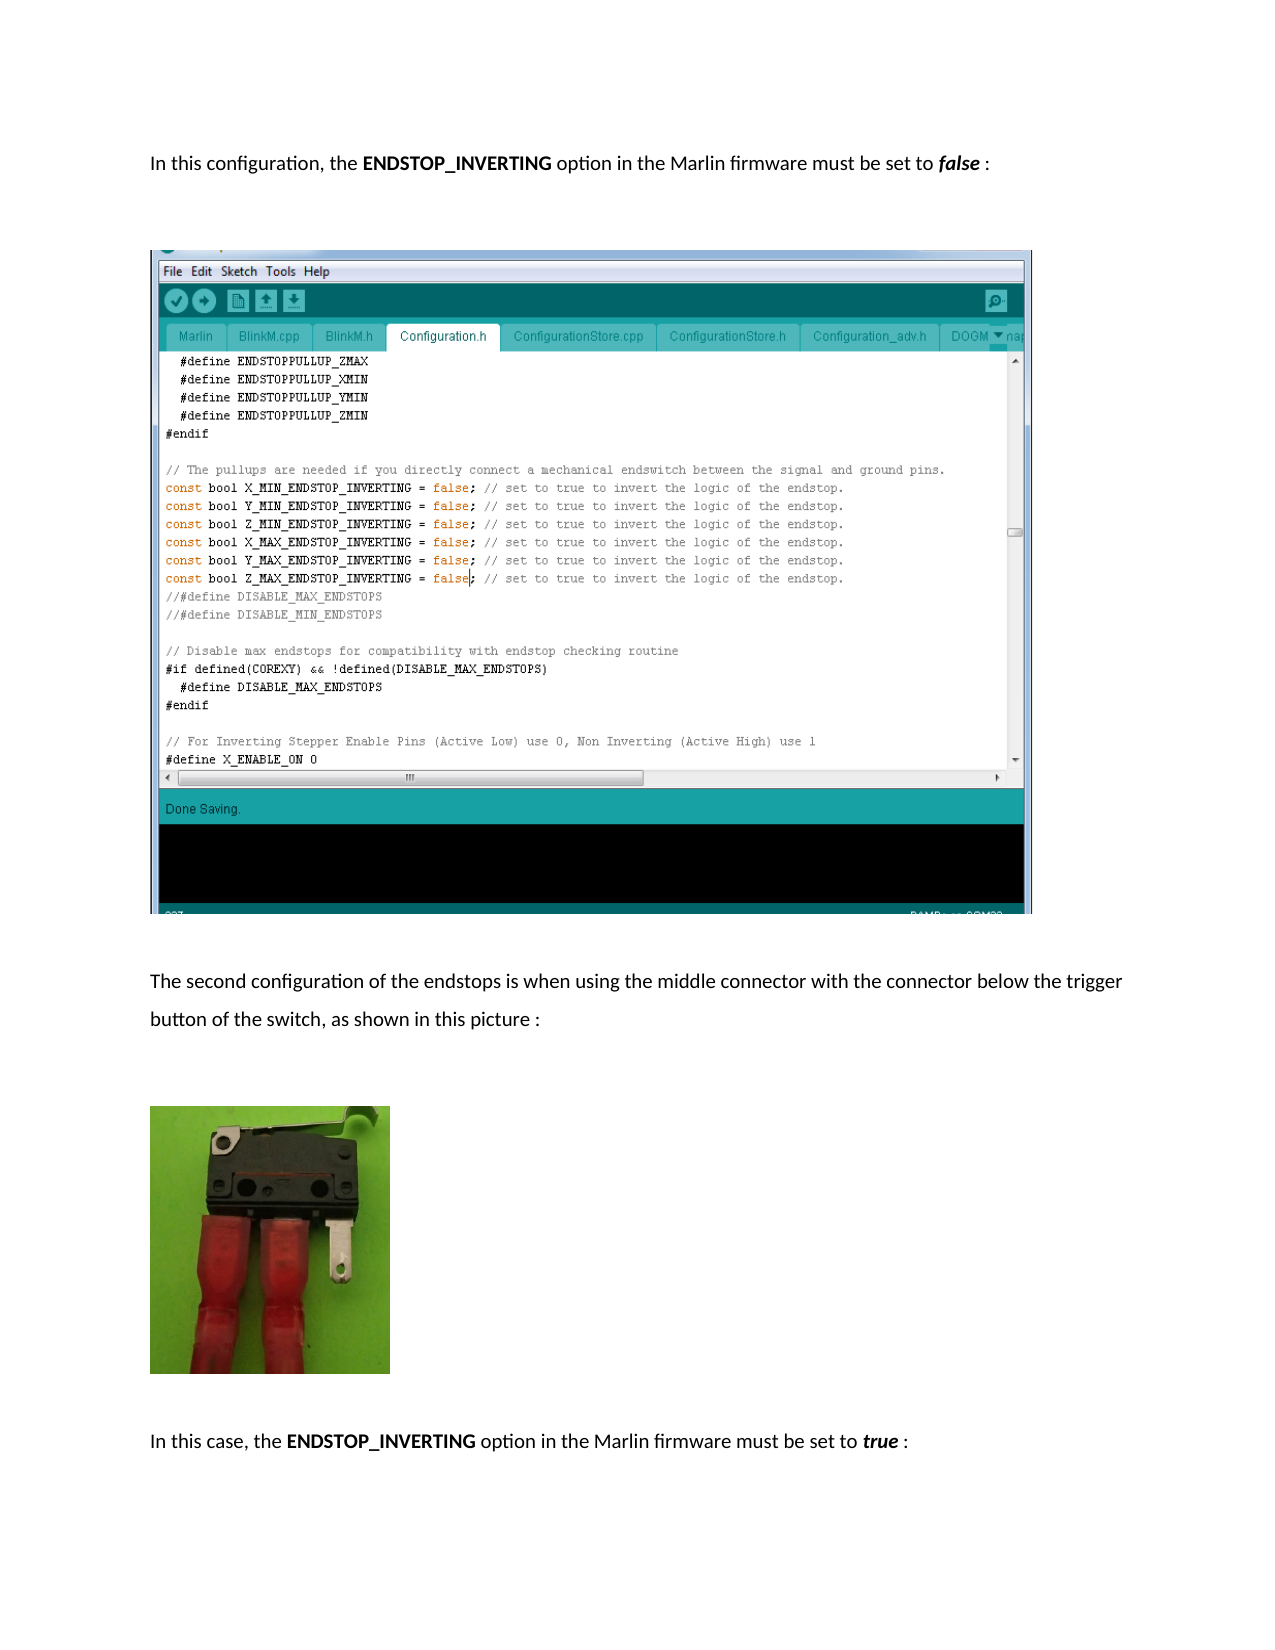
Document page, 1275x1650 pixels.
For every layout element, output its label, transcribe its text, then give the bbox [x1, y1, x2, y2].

text In this case, the ENDSTOP_INVERTING option in the Marlin firmware must be set to true : [150, 1428, 1125, 1454]
text The second configuration of the endstops is when using the middle connector with the connector below the trigger button of the switch, as shown in this picture : [150, 968, 1125, 1032]
text In this configuration, the ENDSTOP_INVERTING option in the Marlin firmware must be set to false : [150, 150, 1125, 175]
